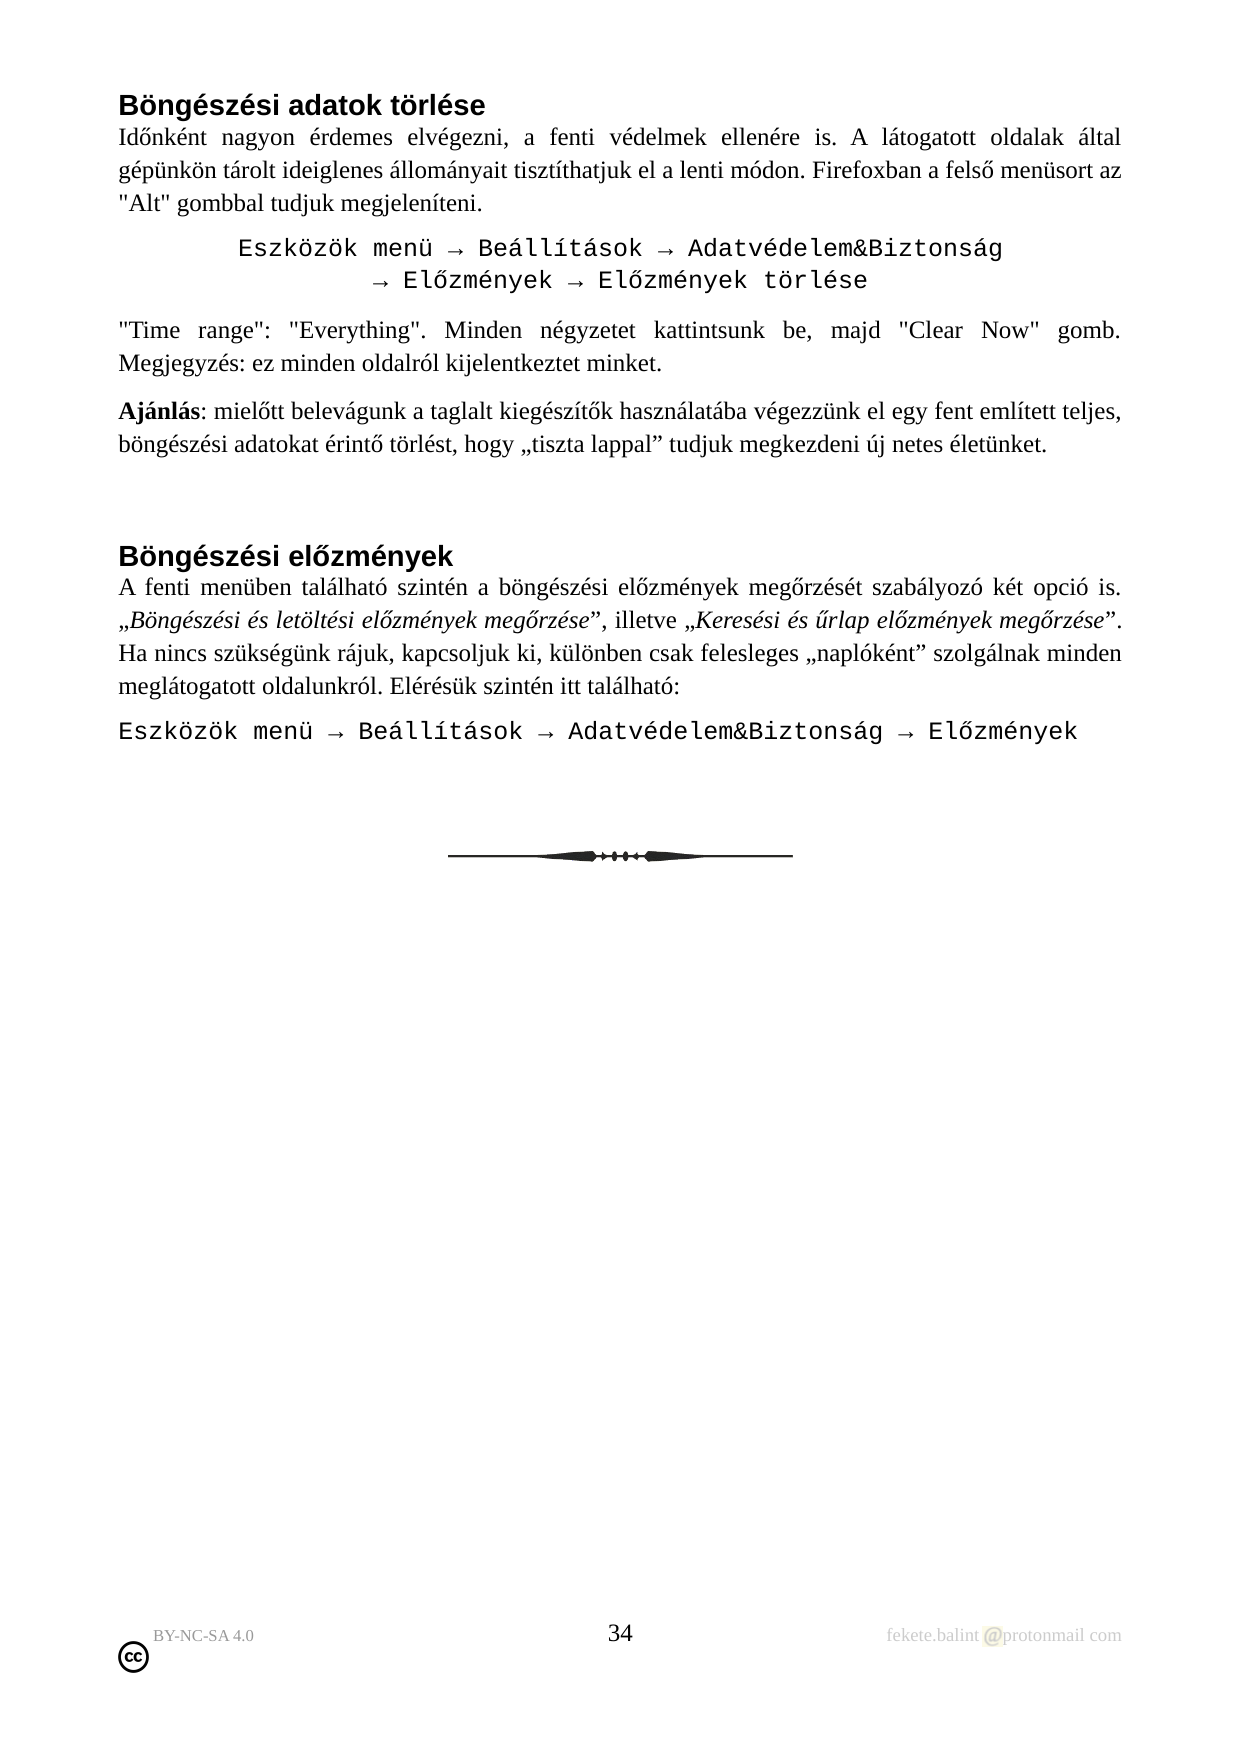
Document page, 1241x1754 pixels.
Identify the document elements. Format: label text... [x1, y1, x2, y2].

text Eszközök menü → Beállítások → Adatvédelem&Biztonság → Előzmények → Előzmények törlése [118, 236, 1122, 296]
subtitle Böngészési adatok törlése [118, 88, 1122, 122]
picture [446, 847, 795, 864]
subtitle Böngészési előzmények [118, 538, 1122, 572]
text A fenti menüben található szintén a böngészési előzmények megőrzését szabályozó két opció is. „Böngészési és letöltési előzmények megőrzése”, illetve „Keresési és űrlap előzmények megőrzése”. Ha nincs szükségünk rájuk, kapcsoljuk ki, különben csak felesleges „naplóként” szolgálnak minden meglátogatott oldalunkról. Elérésük szintén itt található: [118, 572, 1122, 700]
text "Time range": "Everything". Minden négyzetet kattintsunk be, majd "Clear Now" gomb. Megjegyzés: ez minden oldalról kijelentkeztet minket. [118, 315, 1122, 377]
text Ajánlás: mielőtt belevágunk a taglalt kiegészítők használatába végezzünk el egy fent említett teljes, böngészési adatokat érintő törlést, hogy „tiszta lappal” tudjuk megkezdeni új netes életünket. [118, 396, 1122, 457]
picture [118, 1641, 149, 1673]
picture [982, 1626, 1003, 1647]
text Eszközök menü → Beállítások → Adatvédelem&Biztonság → Előzmények [118, 719, 1122, 747]
text Időnként nagyon érdemes elvégezni, a fenti védelmek ellenére is. A látogatott oldalak által gépünkön tárolt ideiglenes állományait tisztíthatjuk el a lenti módon. Firefoxban a felső menüsort az "Alt" gombbal tudjuk megjeleníteni. [118, 122, 1122, 217]
